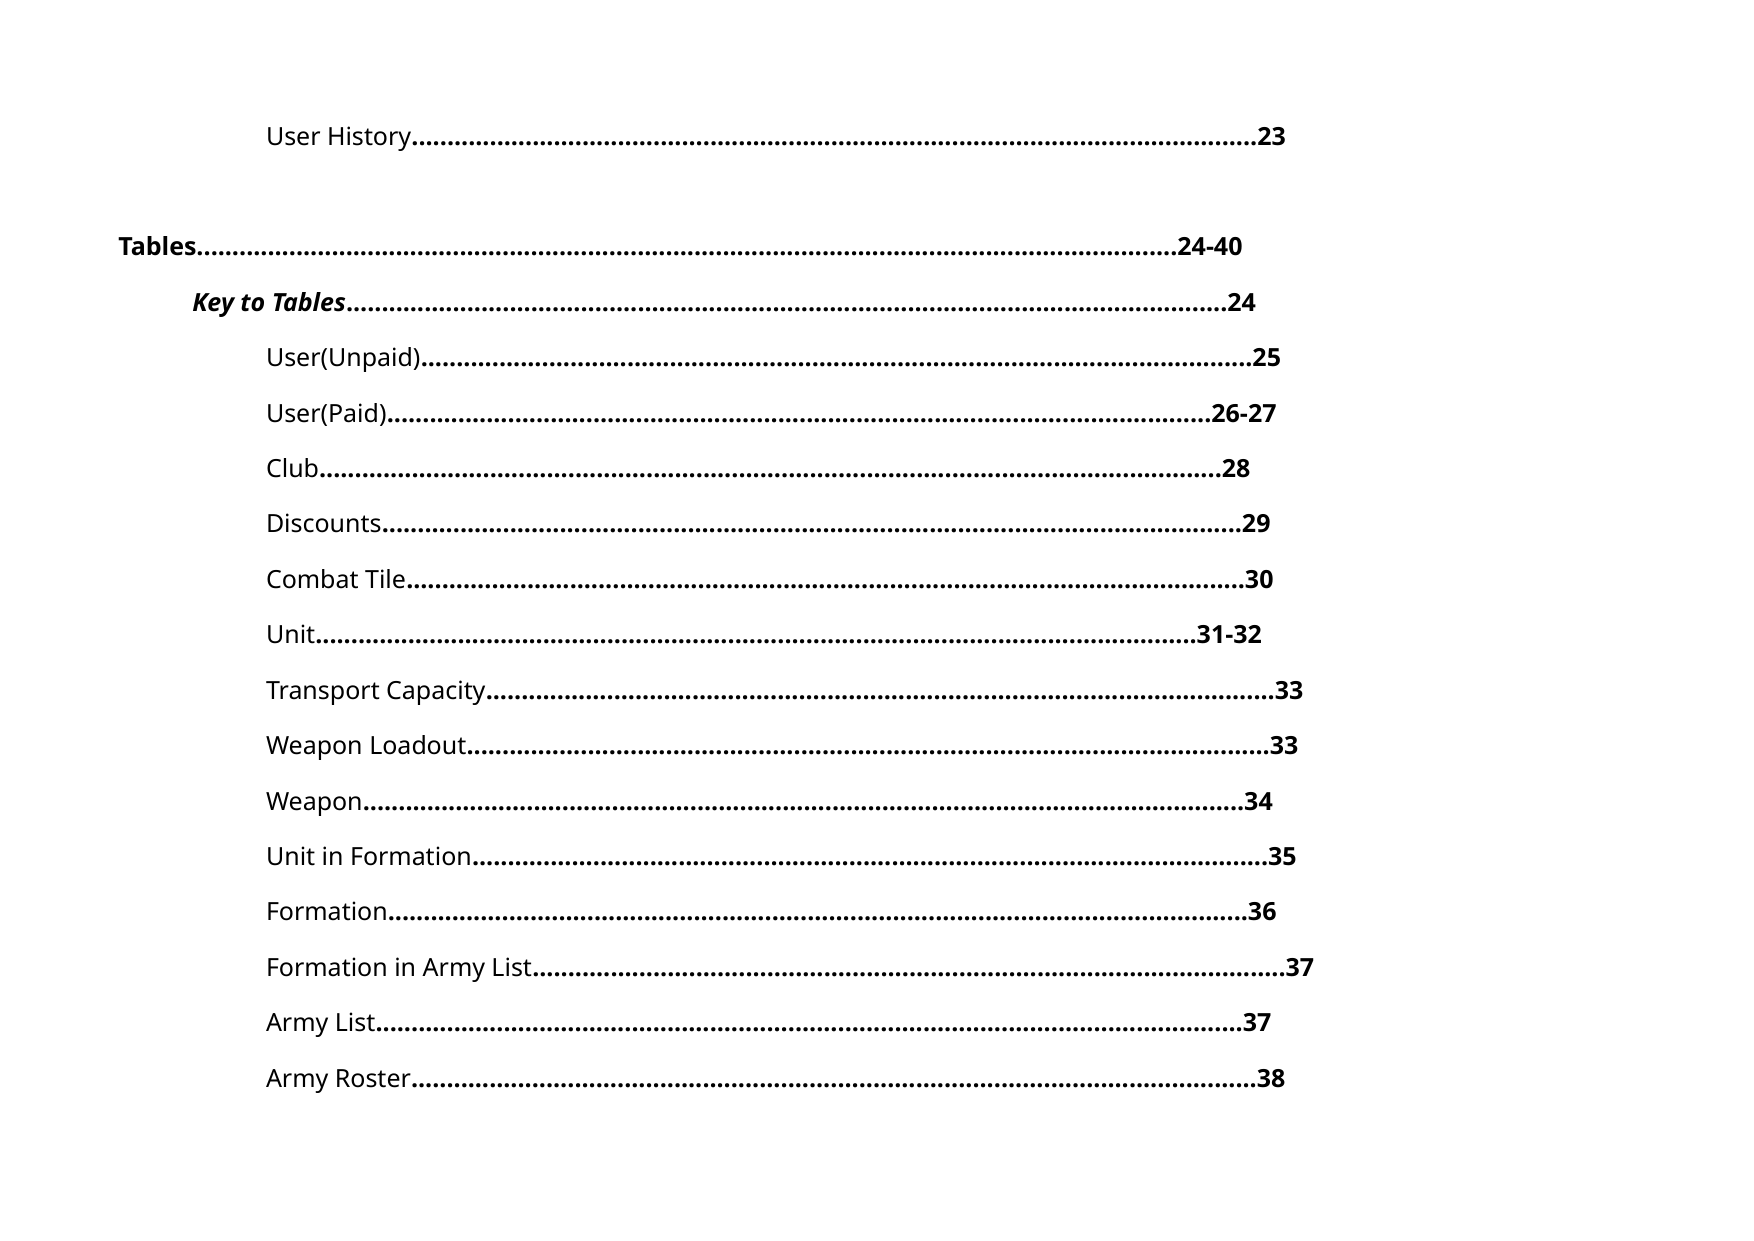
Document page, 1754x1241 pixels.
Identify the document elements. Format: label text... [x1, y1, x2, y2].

text User(Unpaid).....................................................................................................................25 [118, 340, 1636, 374]
text Tables..........................................................................................................................................24-40 [118, 229, 1636, 263]
text Key to Tables............................................................................................................................24 [118, 284, 1636, 318]
text Weapon Loadout.................................................................................................................33 [118, 728, 1636, 762]
text User(Paid)....................................................................................................................26-27 [118, 395, 1636, 429]
text Discounts.........................................................................................................................29 [118, 506, 1636, 540]
text Unit in Formation................................................................................................................35 [118, 838, 1636, 873]
text Combat Tile......................................................................................................................30 [118, 561, 1636, 596]
text Army Roster.......................................................................................................................38 [118, 1060, 1636, 1094]
text Unit............................................................................................................................31-32 [118, 617, 1636, 651]
text Weapon............................................................................................................................34 [118, 783, 1636, 817]
text Club...............................................................................................................................28 [118, 451, 1636, 485]
text Formation.........................................................................................................................36 [118, 894, 1636, 928]
text User History.......................................................................................................................23 [118, 118, 1636, 152]
text Formation in Army List..........................................................................................................37 [118, 949, 1636, 983]
text Army List..........................................................................................................................37 [118, 1005, 1636, 1039]
text Transport Capacity...............................................................................................................33 [118, 672, 1636, 706]
